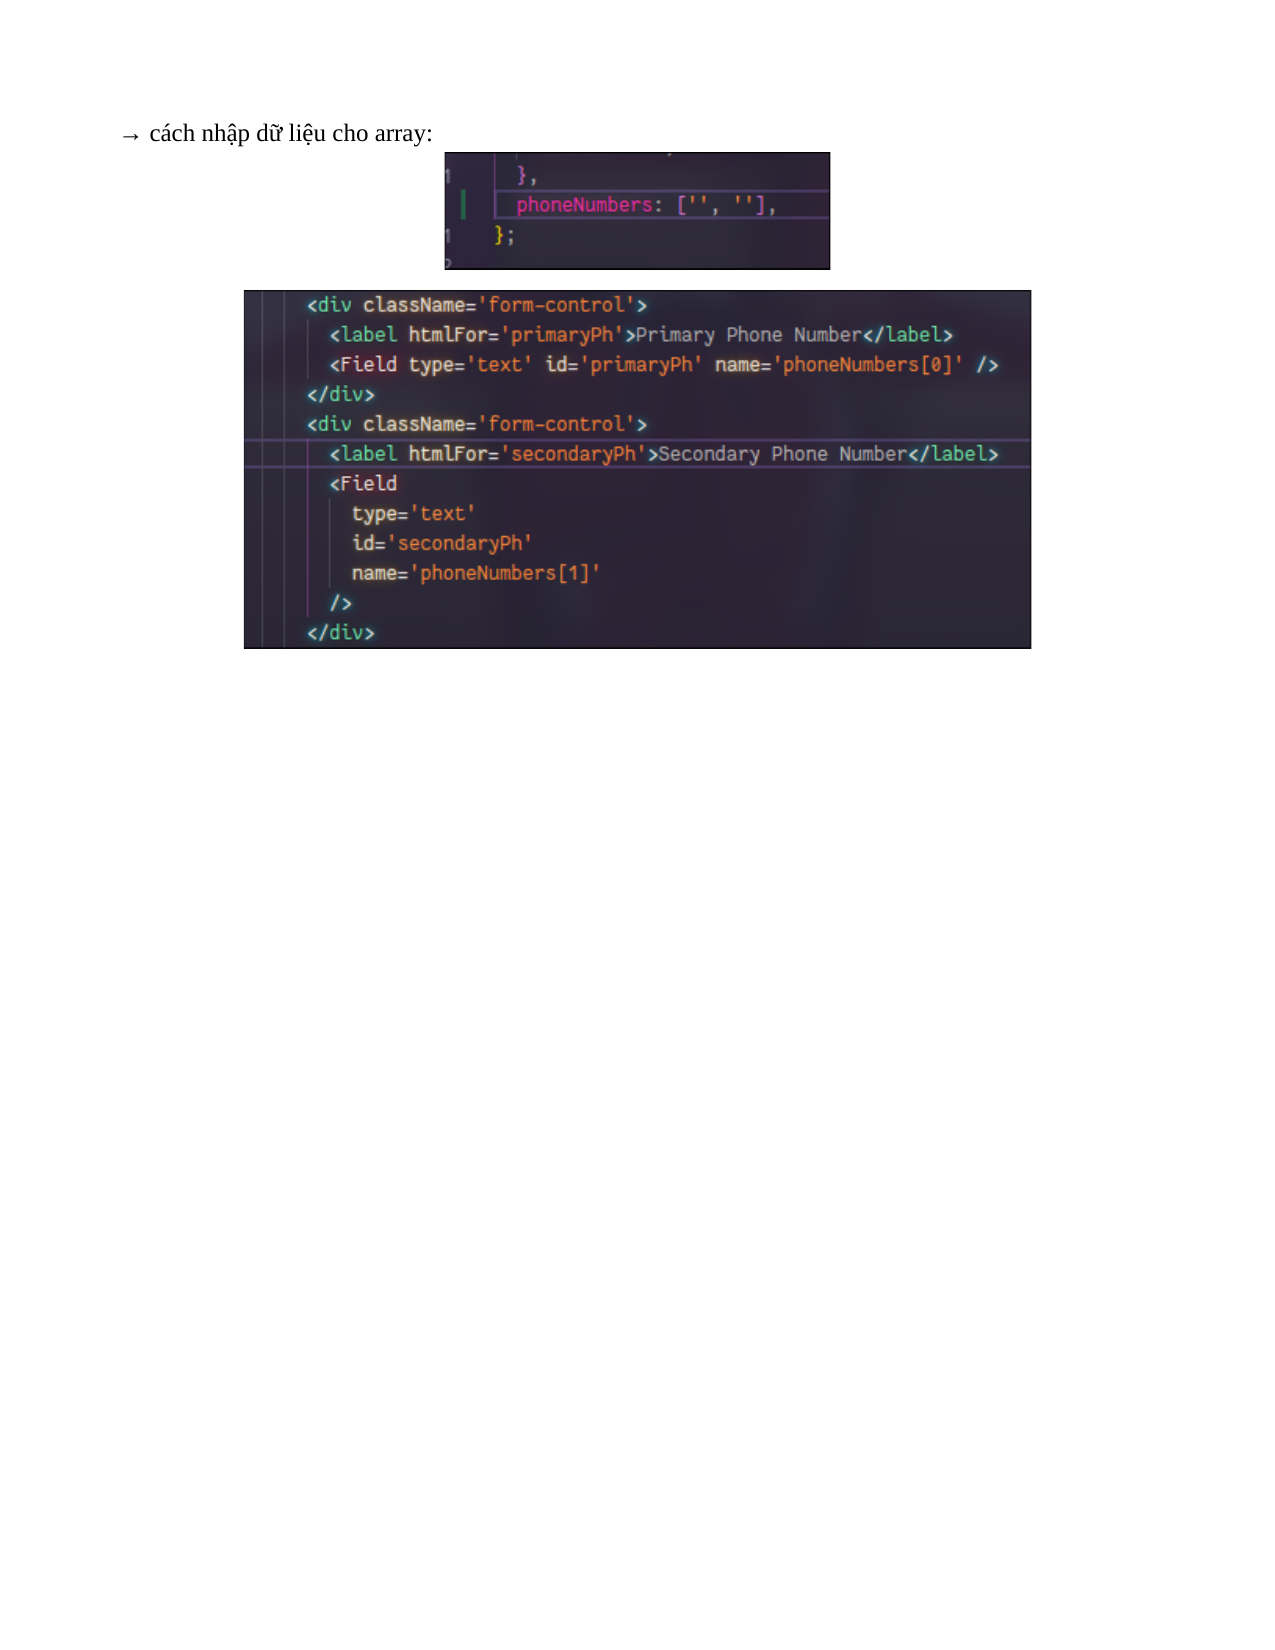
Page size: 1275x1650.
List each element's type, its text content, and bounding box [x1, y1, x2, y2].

picture [444, 152, 831, 270]
text → cách nhập dữ liệu cho array: [118, 118, 1157, 147]
picture [243, 290, 1032, 649]
